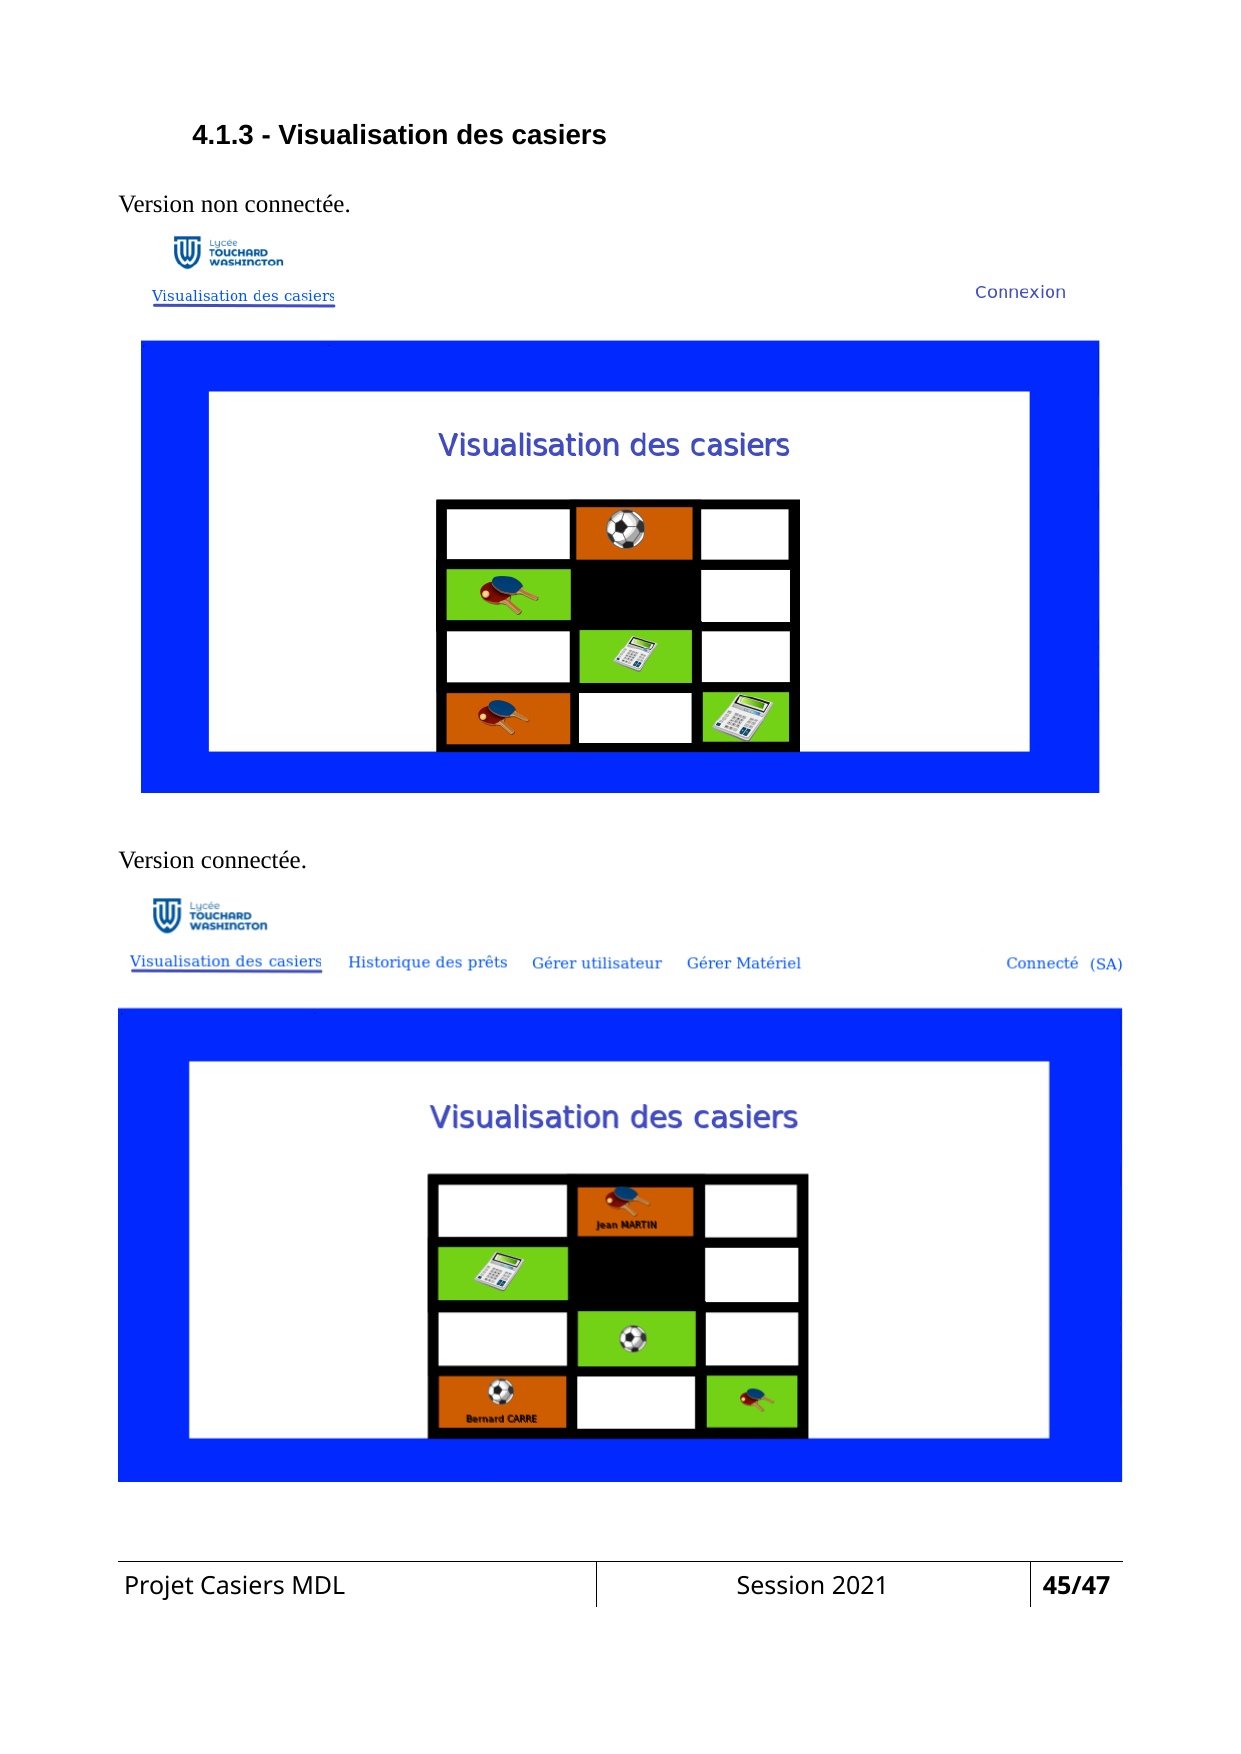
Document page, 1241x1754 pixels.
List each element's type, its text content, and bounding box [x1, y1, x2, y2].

picture [118, 879, 1123, 1482]
text Version connectée. [118, 845, 1122, 874]
subtitle 4.1.3 - Visualisation des casiers [118, 118, 1122, 150]
text Version non connectée. [118, 189, 1122, 218]
picture [141, 218, 1100, 793]
